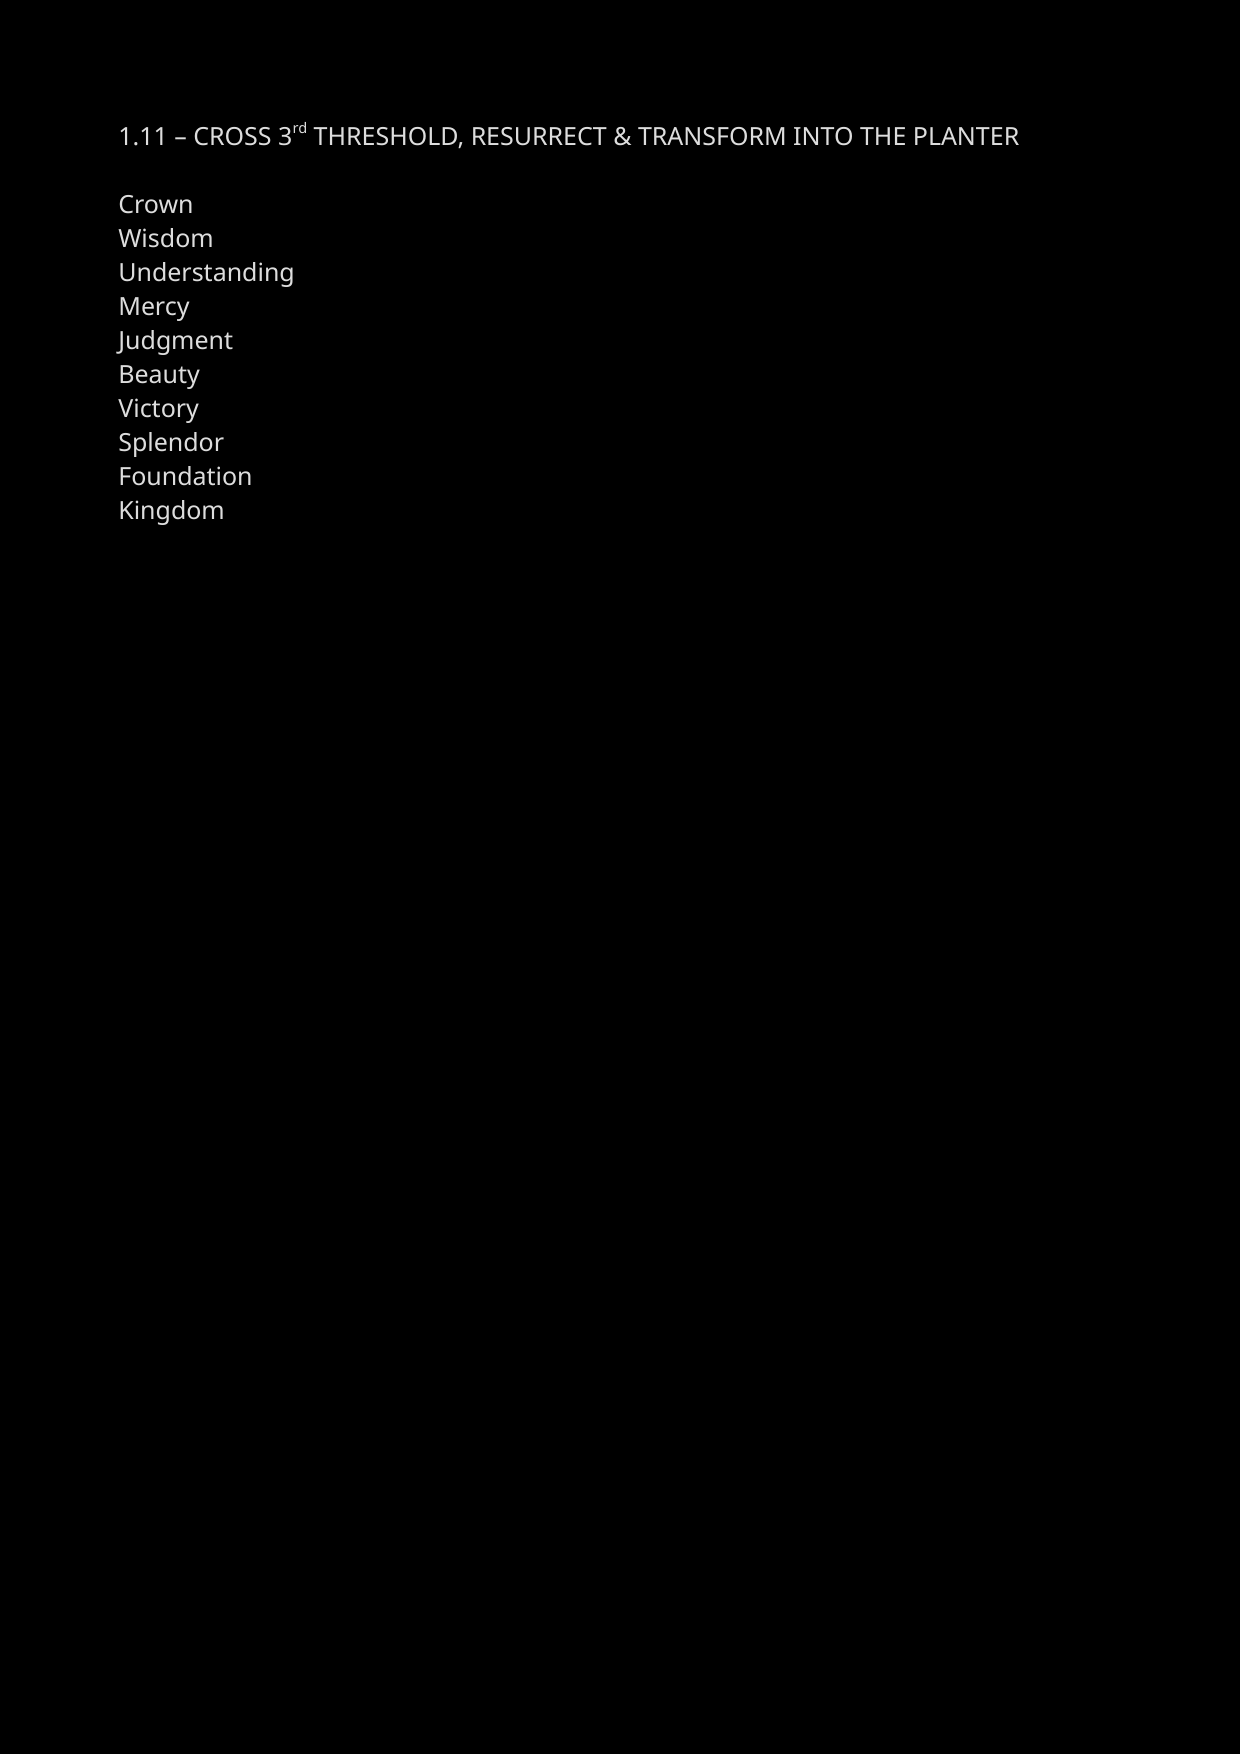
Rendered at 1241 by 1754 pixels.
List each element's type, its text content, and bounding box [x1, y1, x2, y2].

text Beauty [118, 357, 1122, 391]
text Crown [118, 186, 1122, 220]
text Wisdom [118, 220, 1122, 254]
text Kingdom [118, 493, 1122, 527]
text Victory [118, 391, 1122, 425]
text Mercy [118, 288, 1122, 322]
text 1.11 – CROSS 3rd THRESHOLD, RESURRECT & TRANSFORM INTO THE PLANTER [118, 118, 1122, 152]
text Judgment [118, 322, 1122, 357]
text Splendor [118, 425, 1122, 459]
text Foundation [118, 459, 1122, 493]
text Understanding [118, 254, 1122, 288]
